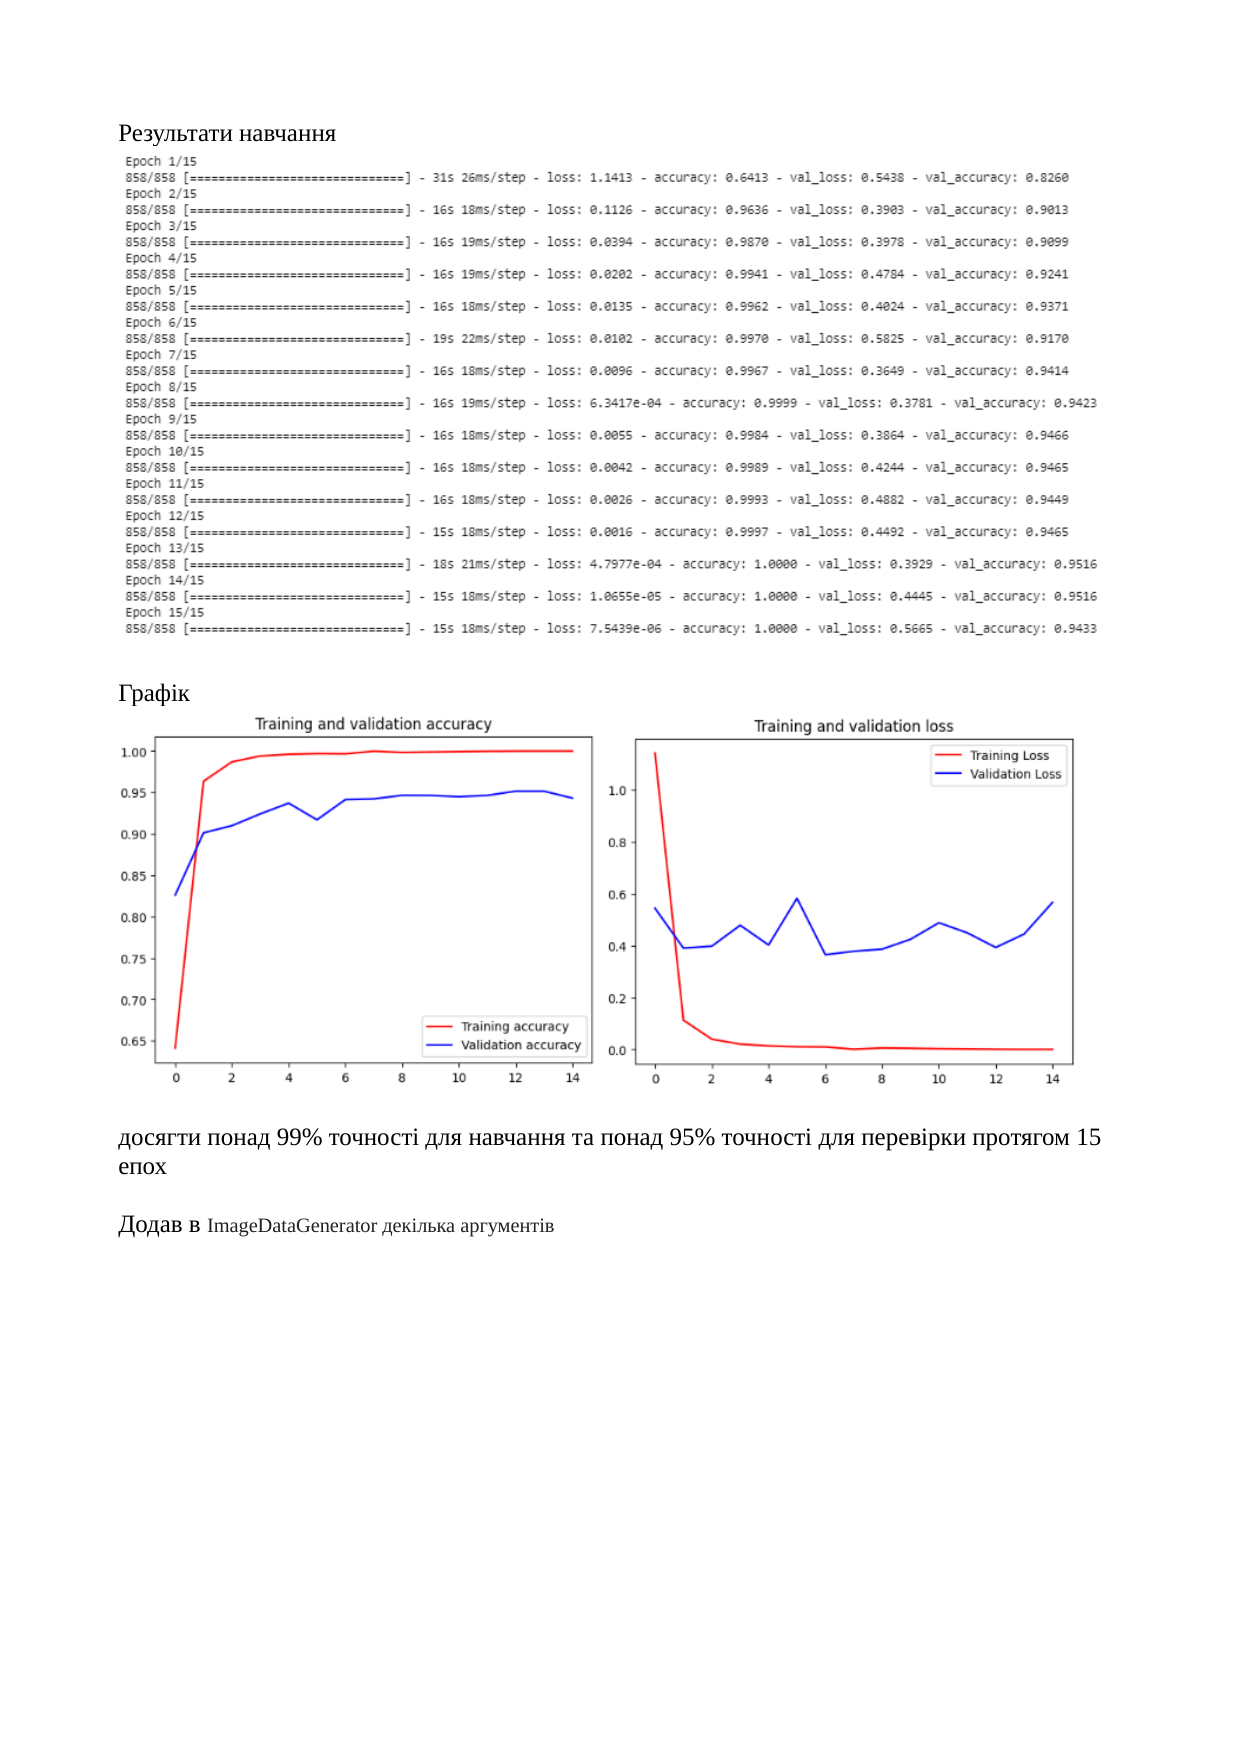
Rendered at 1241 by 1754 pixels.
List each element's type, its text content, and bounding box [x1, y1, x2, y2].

text Графік [118, 678, 1122, 706]
text Результати навчання [118, 118, 1122, 146]
text досягти понад 99% точності для навчання та понад 95% точності для перевірки протягом 15 епох [118, 1122, 1122, 1180]
picture [118, 146, 1123, 649]
text Додав в ImageDataGenerator декілька аргументів [118, 1209, 1122, 1237]
picture [118, 706, 1083, 1094]
